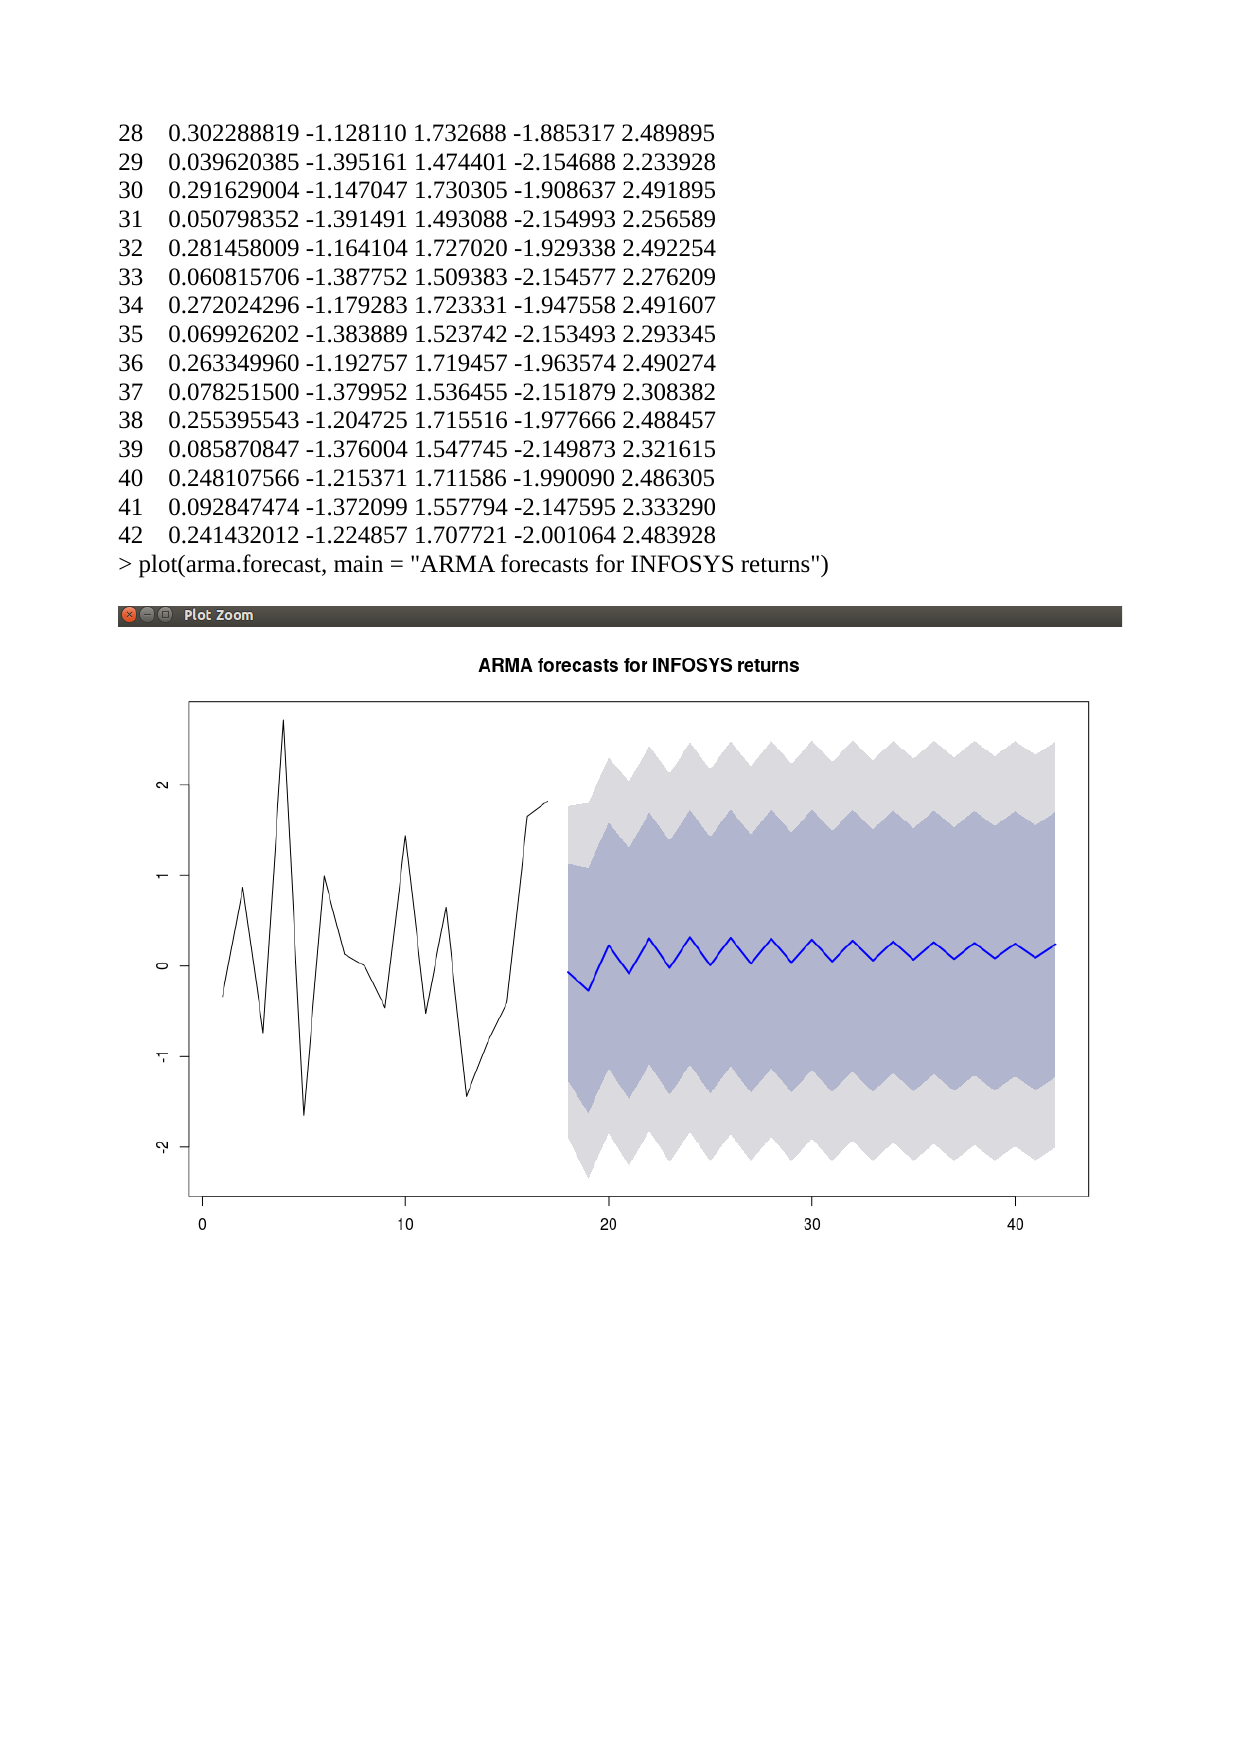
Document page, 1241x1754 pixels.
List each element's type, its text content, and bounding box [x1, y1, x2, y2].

text 30 0.291629004 -1.147047 1.730305 -1.908637 2.491895 [118, 176, 1122, 204]
text 36 0.263349960 -1.192757 1.719457 -1.963574 2.490274 [118, 348, 1122, 377]
text 29 0.039620385 -1.395161 1.474401 -2.154688 2.233928 [118, 147, 1122, 176]
text 41 0.092847474 -1.372099 1.557794 -2.147595 2.333290 [118, 492, 1122, 521]
text > plot(arma.forecast, main = "ARMA forecasts for INFOSYS returns") [118, 549, 1122, 578]
text 38 0.255395543 -1.204725 1.715516 -1.977666 2.488457 [118, 406, 1122, 434]
text 31 0.050798352 -1.391491 1.493088 -2.154993 2.256589 [118, 204, 1122, 233]
text 37 0.078251500 -1.379952 1.536455 -2.151879 2.308382 [118, 377, 1122, 406]
text 33 0.060815706 -1.387752 1.509383 -2.154577 2.276209 [118, 262, 1122, 291]
text 34 0.272024296 -1.179283 1.723331 -1.947558 2.491607 [118, 291, 1122, 319]
text 32 0.281458009 -1.164104 1.727020 -1.929338 2.492254 [118, 233, 1122, 262]
text 28 0.302288819 -1.128110 1.732688 -1.885317 2.489895 [118, 118, 1122, 147]
text 35 0.069926202 -1.383889 1.523742 -2.153493 2.293345 [118, 319, 1122, 348]
text 42 0.241432012 -1.224857 1.707721 -2.001064 2.483928 [118, 521, 1122, 549]
text 40 0.248107566 -1.215371 1.711586 -1.990090 2.486305 [118, 463, 1122, 492]
text 39 0.085870847 -1.376004 1.547745 -2.149873 2.321615 [118, 434, 1122, 463]
picture [118, 606, 1123, 1286]
